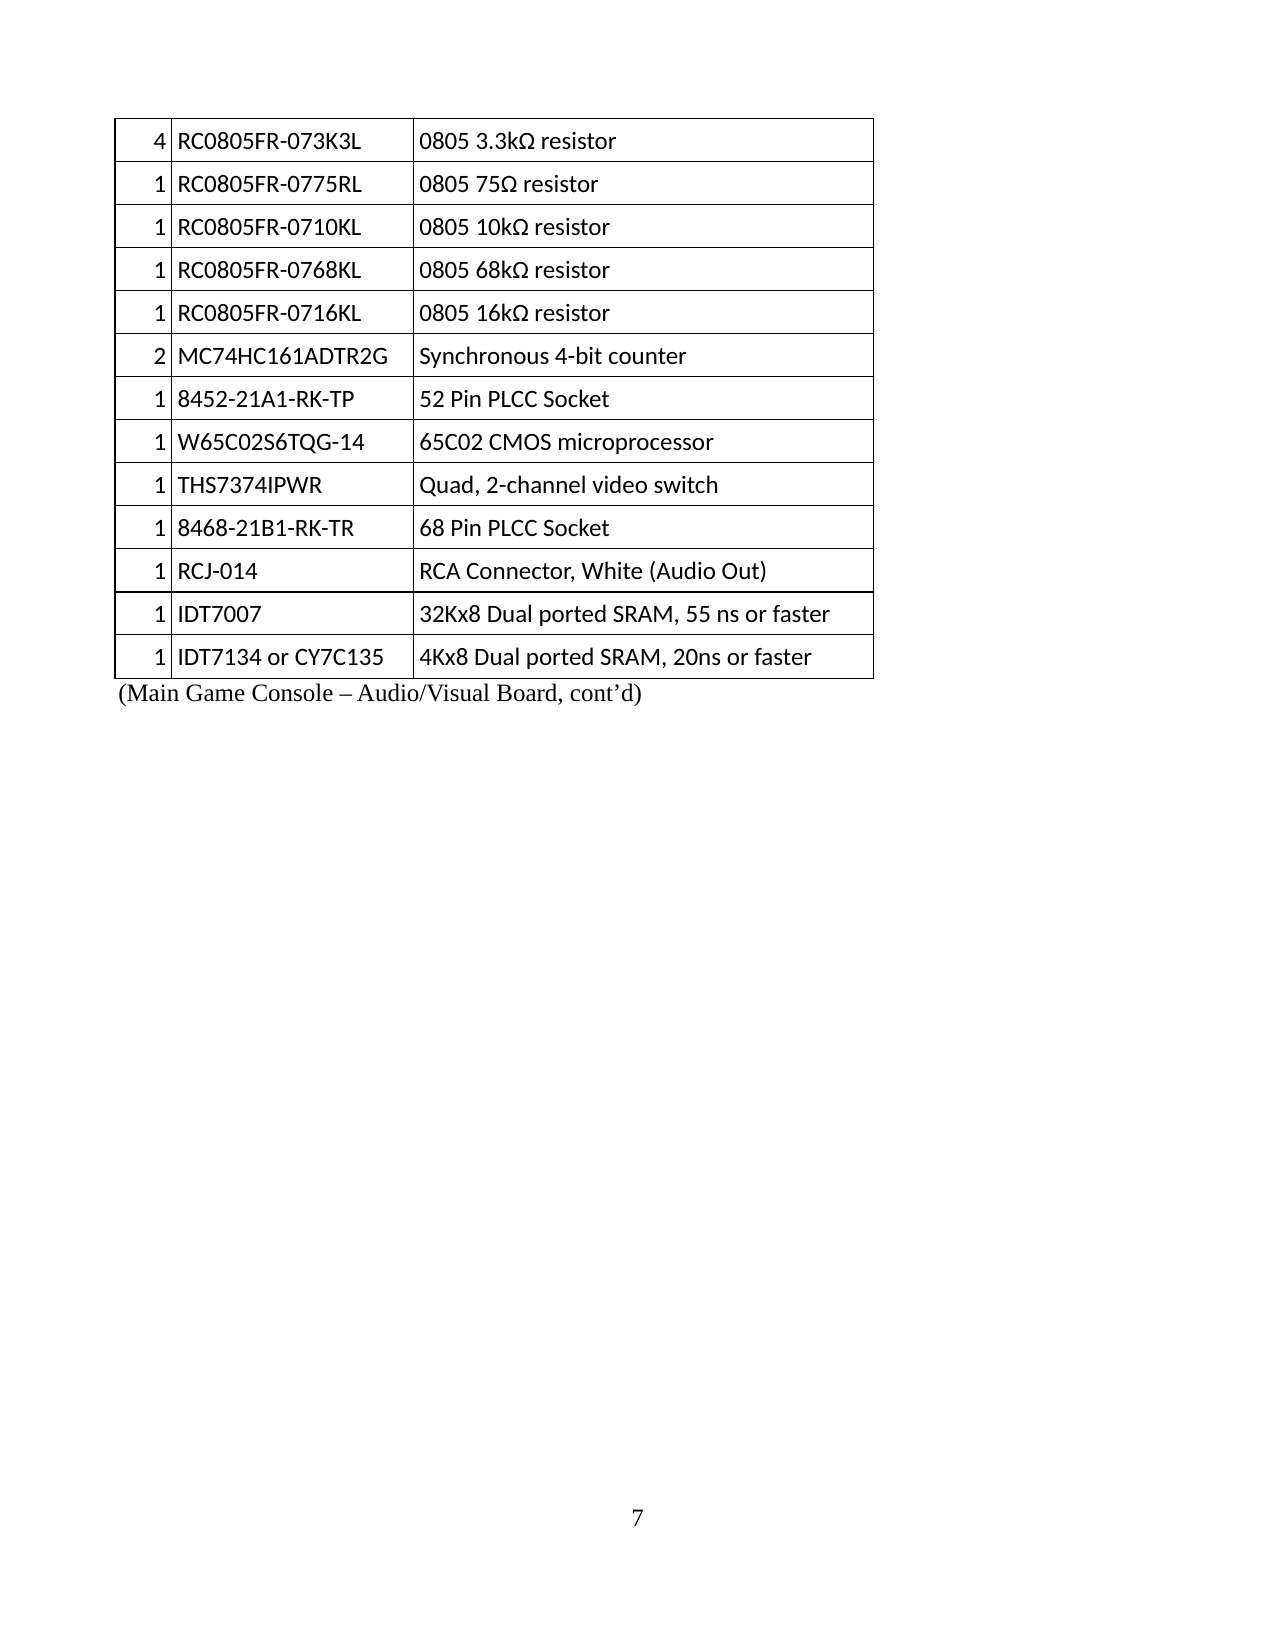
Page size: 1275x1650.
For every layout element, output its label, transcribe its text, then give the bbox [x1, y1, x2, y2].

table_cell 2 [116, 334, 171, 376]
table_cell 1 [116, 549, 171, 591]
table_cell IDT7007 [172, 593, 413, 634]
table_cell 0805 10kΩ resistor [414, 205, 873, 247]
text (Main Game Console – Audio/Visual Board, cont’d) [118, 678, 1157, 707]
table_cell 65C02 CMOS microprocessor [414, 420, 873, 462]
table_cell 0805 68kΩ resistor [414, 248, 873, 290]
table_cell MC74HC161ADTR2G [172, 334, 413, 376]
table_cell Synchronous 4-bit counter [414, 334, 873, 376]
table_cell 0805 16kΩ resistor [414, 291, 873, 333]
table_cell RCA Connector, White (Audio Out) [414, 549, 873, 591]
table_cell 52 Pin PLCC Socket [414, 377, 873, 419]
table_cell 4Kx8 Dual ported SRAM, 20ns or faster [414, 635, 873, 677]
table_cell 1 [116, 635, 171, 677]
table_cell RCJ-014 [172, 549, 413, 591]
table_cell 1 [116, 205, 171, 247]
table_cell 4 [116, 119, 171, 161]
table_cell RC0805FR-0768KL [172, 248, 413, 290]
table_cell 1 [116, 291, 171, 333]
table_cell 1 [116, 506, 171, 548]
table_cell 68 Pin PLCC Socket [414, 506, 873, 548]
table_cell 1 [116, 248, 171, 290]
table_cell 1 [116, 420, 171, 462]
table_cell 0805 3.3kΩ resistor [414, 119, 873, 161]
table_cell 8468-21B1-RK-TR [172, 506, 413, 548]
table_cell RC0805FR-0710KL [172, 205, 413, 247]
table_cell 0805 75Ω resistor [414, 162, 873, 204]
table_cell W65C02S6TQG-14 [172, 420, 413, 462]
table_cell RC0805FR-0716KL [172, 291, 413, 333]
table_cell IDT7134 or CY7C135 [172, 635, 413, 677]
table_cell 1 [116, 593, 171, 634]
table_cell Quad, 2-channel video switch [414, 463, 873, 505]
table_cell RC0805FR-073K3L [172, 119, 413, 161]
table_cell RC0805FR-0775RL [172, 162, 413, 204]
table_cell 1 [116, 463, 171, 505]
table_cell 8452-21A1-RK-TP [172, 377, 413, 419]
table_cell 1 [116, 377, 171, 419]
table_cell 32Kx8 Dual ported SRAM, 55 ns or faster [414, 593, 873, 634]
table_cell 1 [116, 162, 171, 204]
table_cell THS7374IPWR [172, 463, 413, 505]
